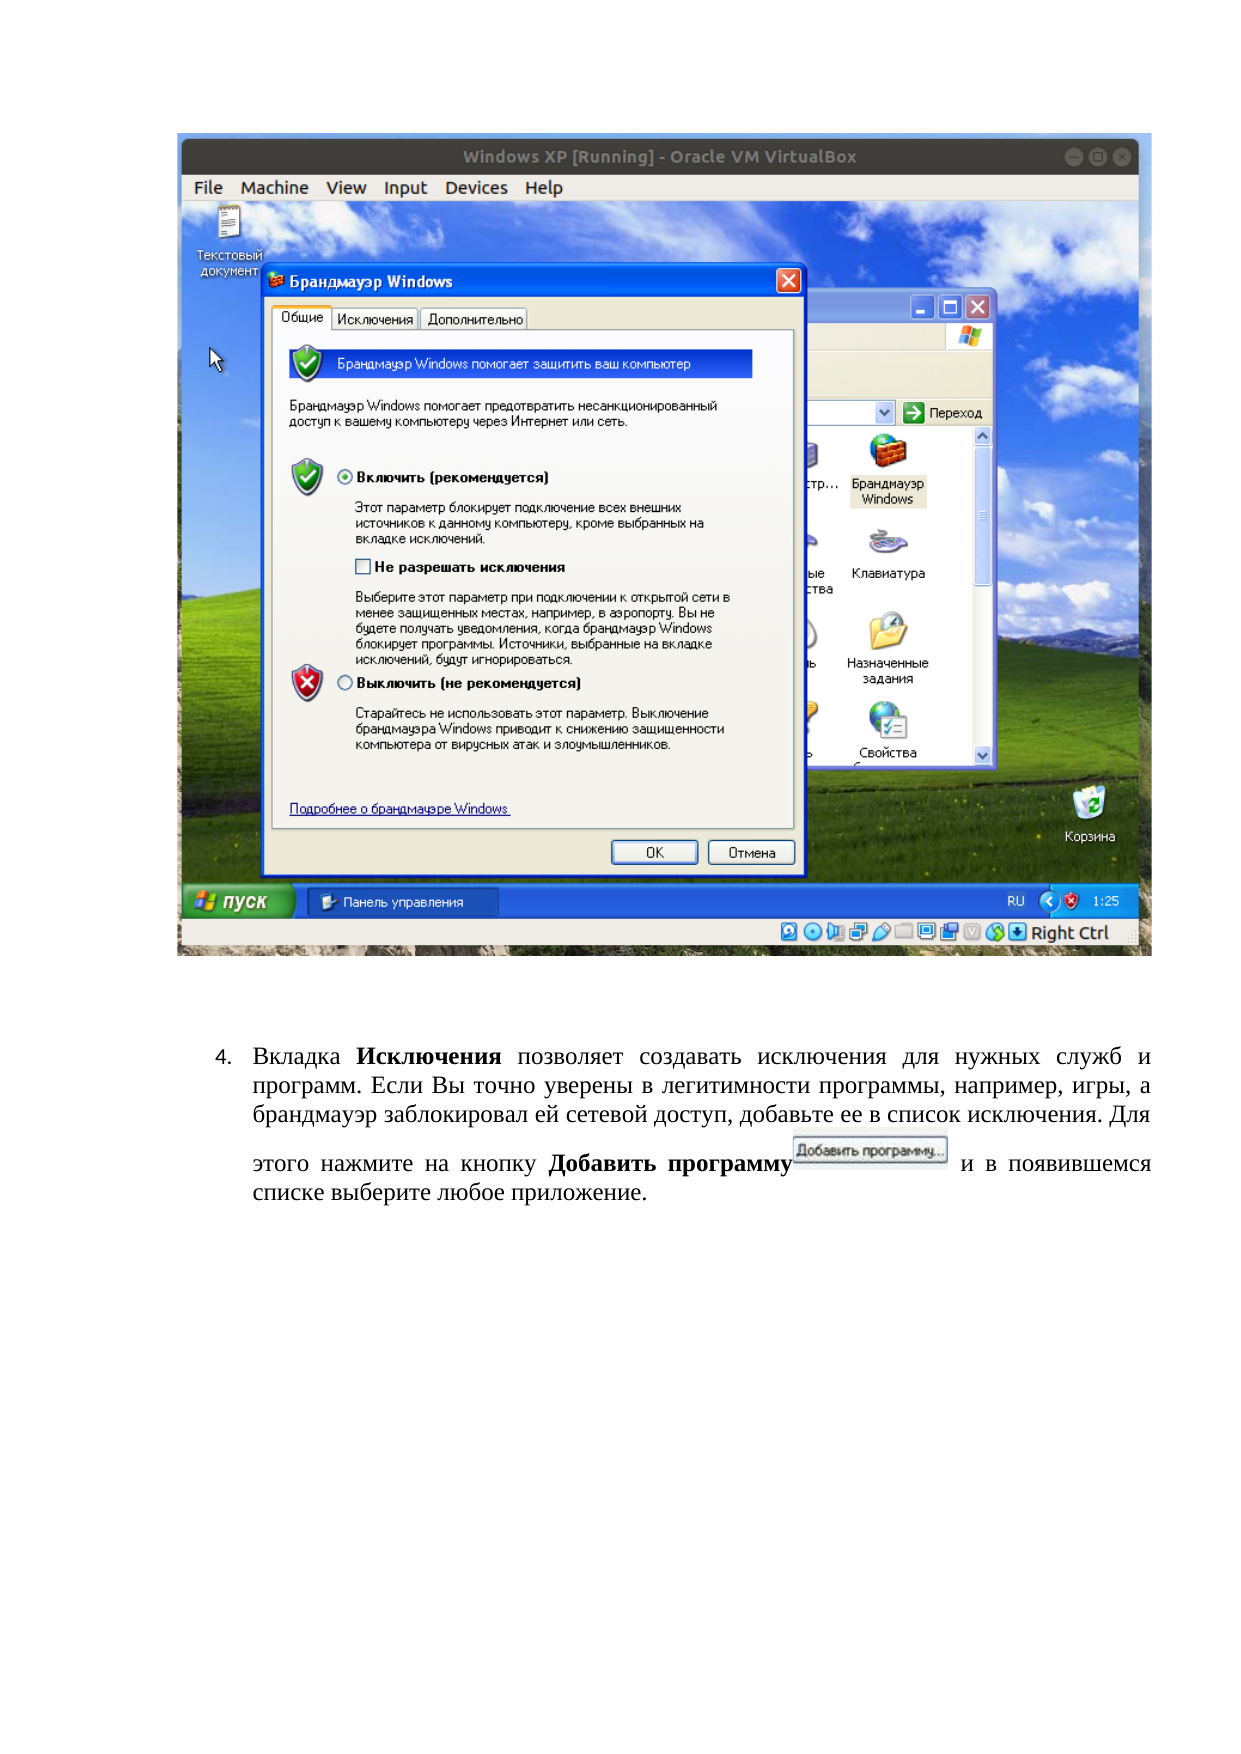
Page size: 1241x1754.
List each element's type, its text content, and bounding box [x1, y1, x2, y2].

picture [177, 133, 1152, 956]
picture [792, 1127, 948, 1170]
list Вкладка Исключения позволяет создавать исключения для нужных служб и программ. Если Вы точно уверены в легитимности программы, например, игры, а брандмауэр заблокировал ей сетевой доступ, добавьте ее в список исключения. Для этого нажмите на кнопку Добавить программу и в появившемся списке выберите любое приложение. [215, 1041, 1152, 1206]
